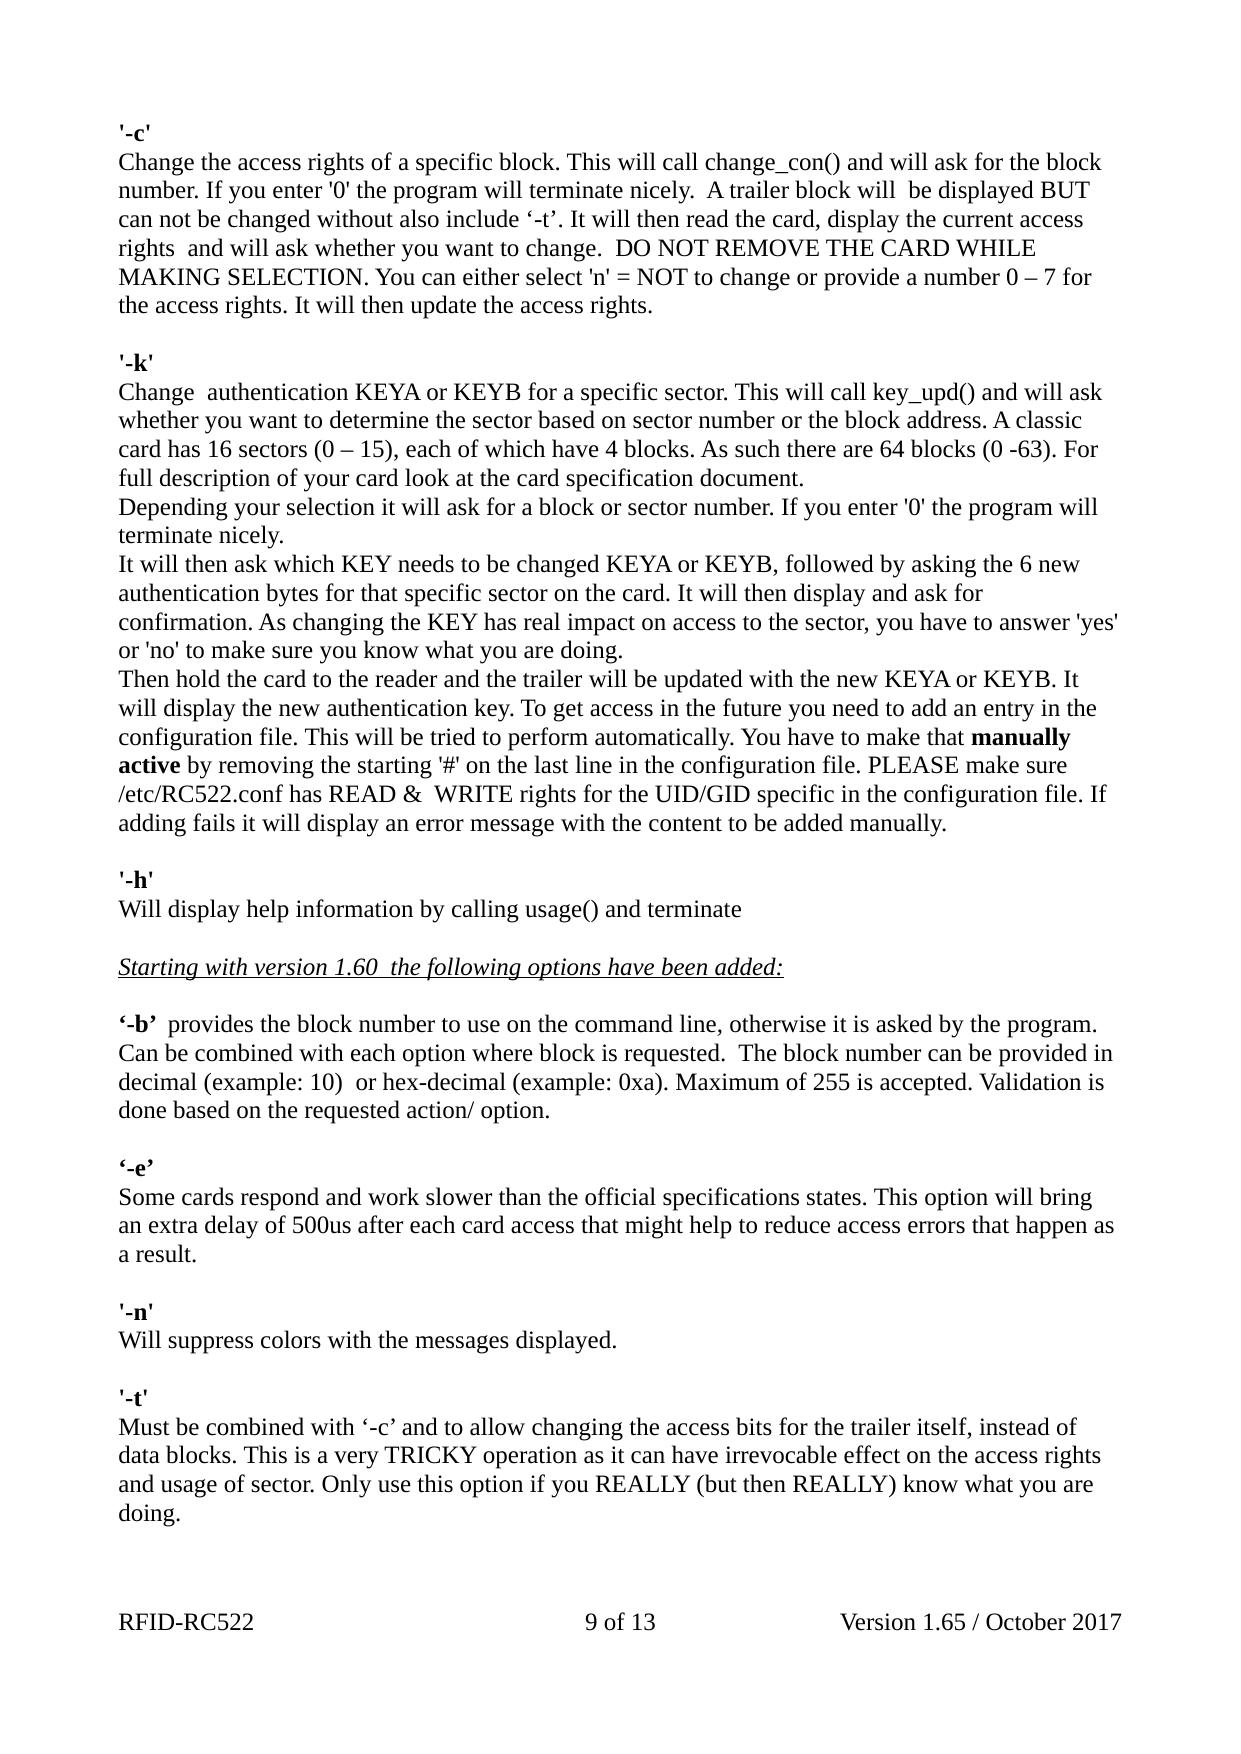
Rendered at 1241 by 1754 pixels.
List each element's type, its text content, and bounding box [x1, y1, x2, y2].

text Change authentication KEYA or KEYB for a specific sector. This will call key_upd() and will ask whether you want to determine the sector based on sector number or the block address. A classic card has 16 sectors (0 – 15), each of which have 4 blocks. As such there are 64 blocks (0 -63). For full description of your card look at the card specification document. [118, 377, 1122, 492]
text Depending your selection it will ask for a block or sector number. If you enter '0' the program will terminate nicely. [118, 492, 1122, 549]
text It will then ask which KEY needs to be changed KEYA or KEYB, followed by asking the 6 new authentication bytes for that specific sector on the card. It will then display and ask for confirmation. As changing the KEY has real impact on access to the sector, you have to answer 'yes' or 'no' to make sure you know what you are doing. [118, 549, 1122, 664]
text ‘-b’ provides the block number to use on the command line, otherwise it is asked by the program. Can be combined with each option where block is requested. The block number can be provided in decimal (example: 10) or hex-decimal (example: 0xa). Maximum of 255 is accepted. Validation is done based on the requested action/ option. [118, 1009, 1122, 1124]
text '-c' [118, 118, 1122, 147]
text '-t' [118, 1383, 1122, 1412]
text '-n' [118, 1297, 1122, 1326]
text ‘-e’ [118, 1153, 1122, 1182]
text Change the access rights of a specific block. This will call change_con() and will ask for the block number. If you enter '0' the program will terminate nicely. A trailer block will be displayed BUT can not be changed without also include ‘-t’. It will then read the card, display the current access rights and will ask whether you want to change. DO NOT REMOVE THE CARD WHILE MAKING SELECTION. You can either select 'n' = NOT to change or provide a number 0 – 7 for the access rights. It will then update the access rights. [118, 147, 1122, 319]
text Starting with version 1.60 the following options have been added: [118, 952, 1122, 981]
text Then hold the card to the reader and the trailer will be updated with the new KEYA or KEYB. It will display the new authentication key. To get access in the future you need to add an entry in the configuration file. This will be tried to perform automatically. You have to make that manually active by removing the starting '#' on the last line in the configuration file. PLEASE make sure /etc/RC522.conf has READ & WRITE rights for the UID/GID specific in the configuration file. If adding fails it will display an error message with the content to be added manually. [118, 664, 1122, 837]
text '-k' [118, 348, 1122, 377]
text Will suppress colors with the messages displayed. [118, 1326, 1122, 1354]
text Will display help information by calling usage() and terminate [118, 894, 1122, 923]
text '-h' [118, 866, 1122, 894]
text Some cards respond and work slower than the official specifications states. This option will bring an extra delay of 500us after each card access that might help to reduce access errors that happen as a result. [118, 1182, 1122, 1268]
text Must be combined with ‘-c’ and to allow changing the access bits for the trailer itself, instead of data blocks. This is a very TRICKY operation as it can have irrevocable effect on the access rights and usage of sector. Only use this option if you REALLY (but then REALLY) know what you are doing. [118, 1412, 1122, 1527]
